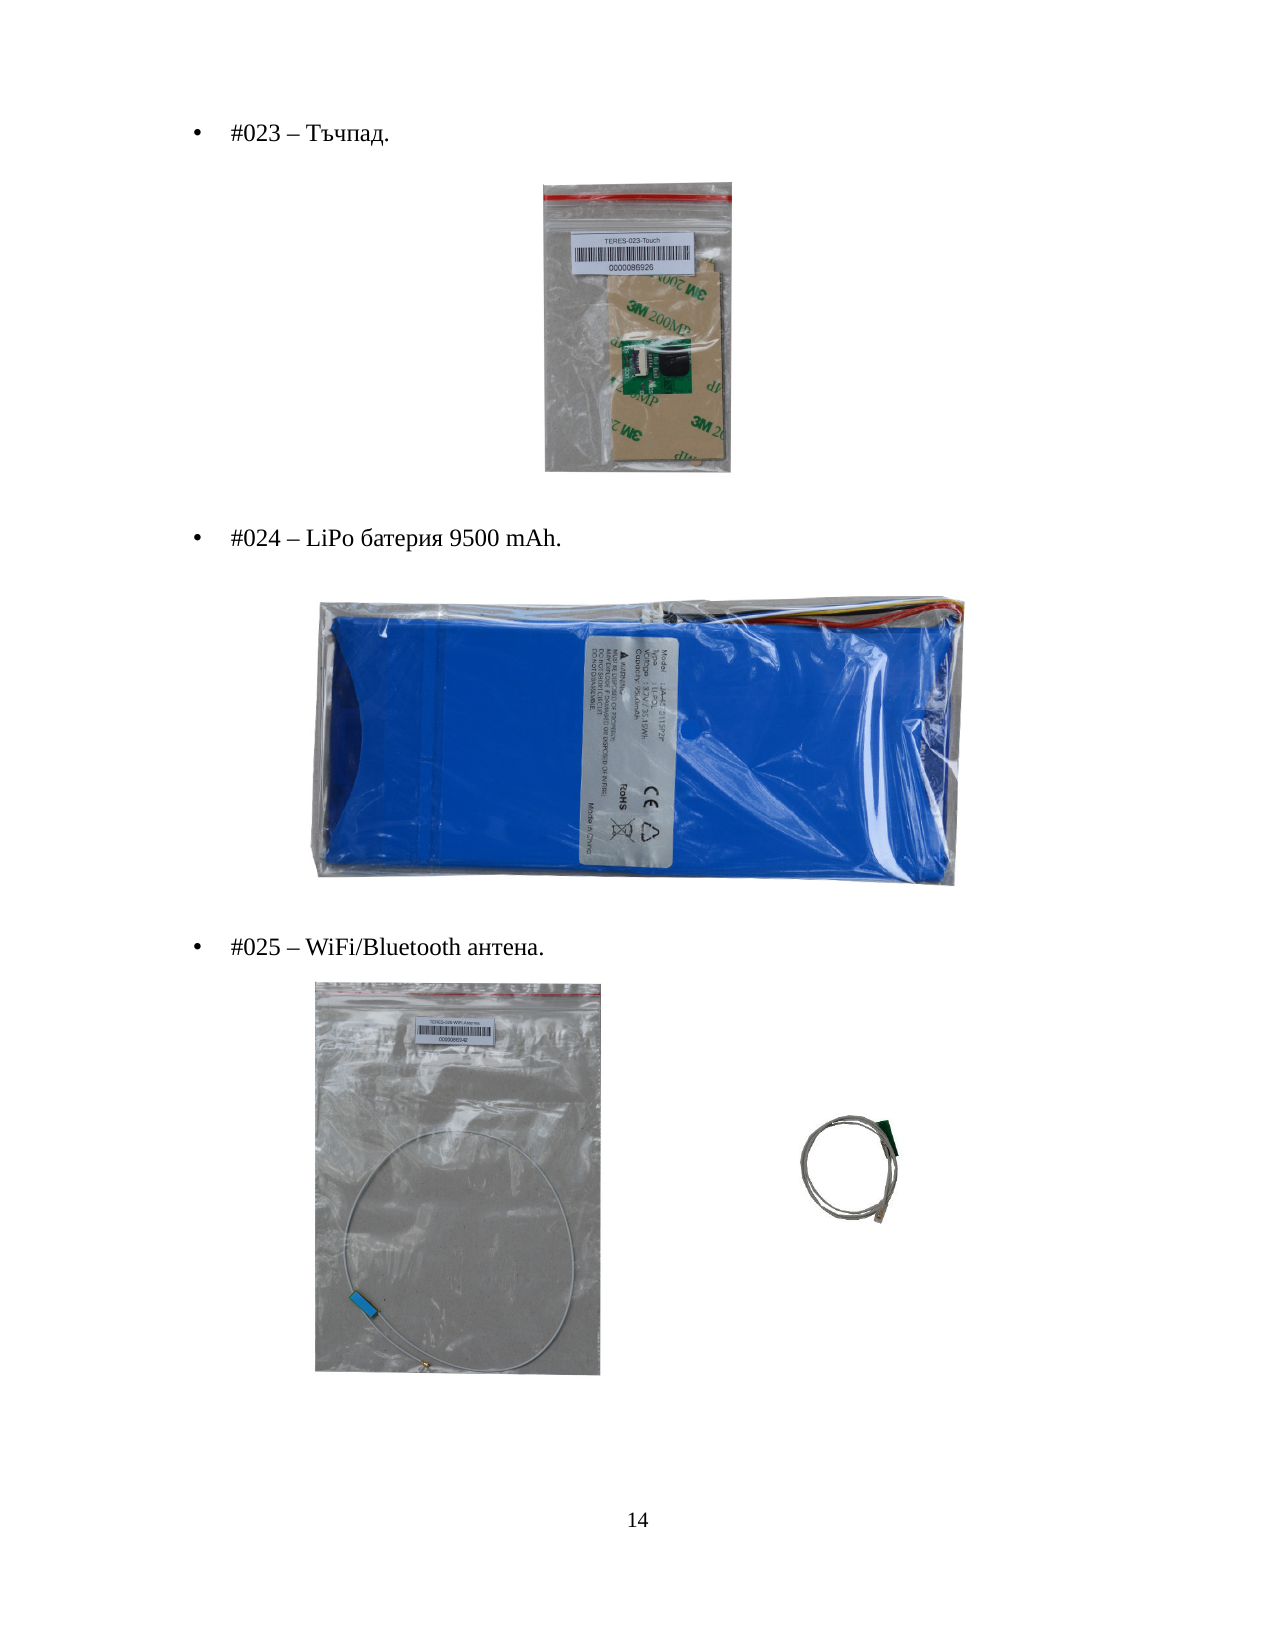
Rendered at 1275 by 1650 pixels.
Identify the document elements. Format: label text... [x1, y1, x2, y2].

picture [673, 1080, 1026, 1259]
list #024 – LiPo батерия 9500 mAh. [193, 523, 1157, 552]
list #025 – WiFi/Bluetooth антена. [193, 932, 1157, 960]
list #023 – Тъчпад. [193, 118, 1157, 147]
picture [537, 171, 738, 483]
picture [308, 596, 967, 892]
picture [307, 979, 608, 1379]
